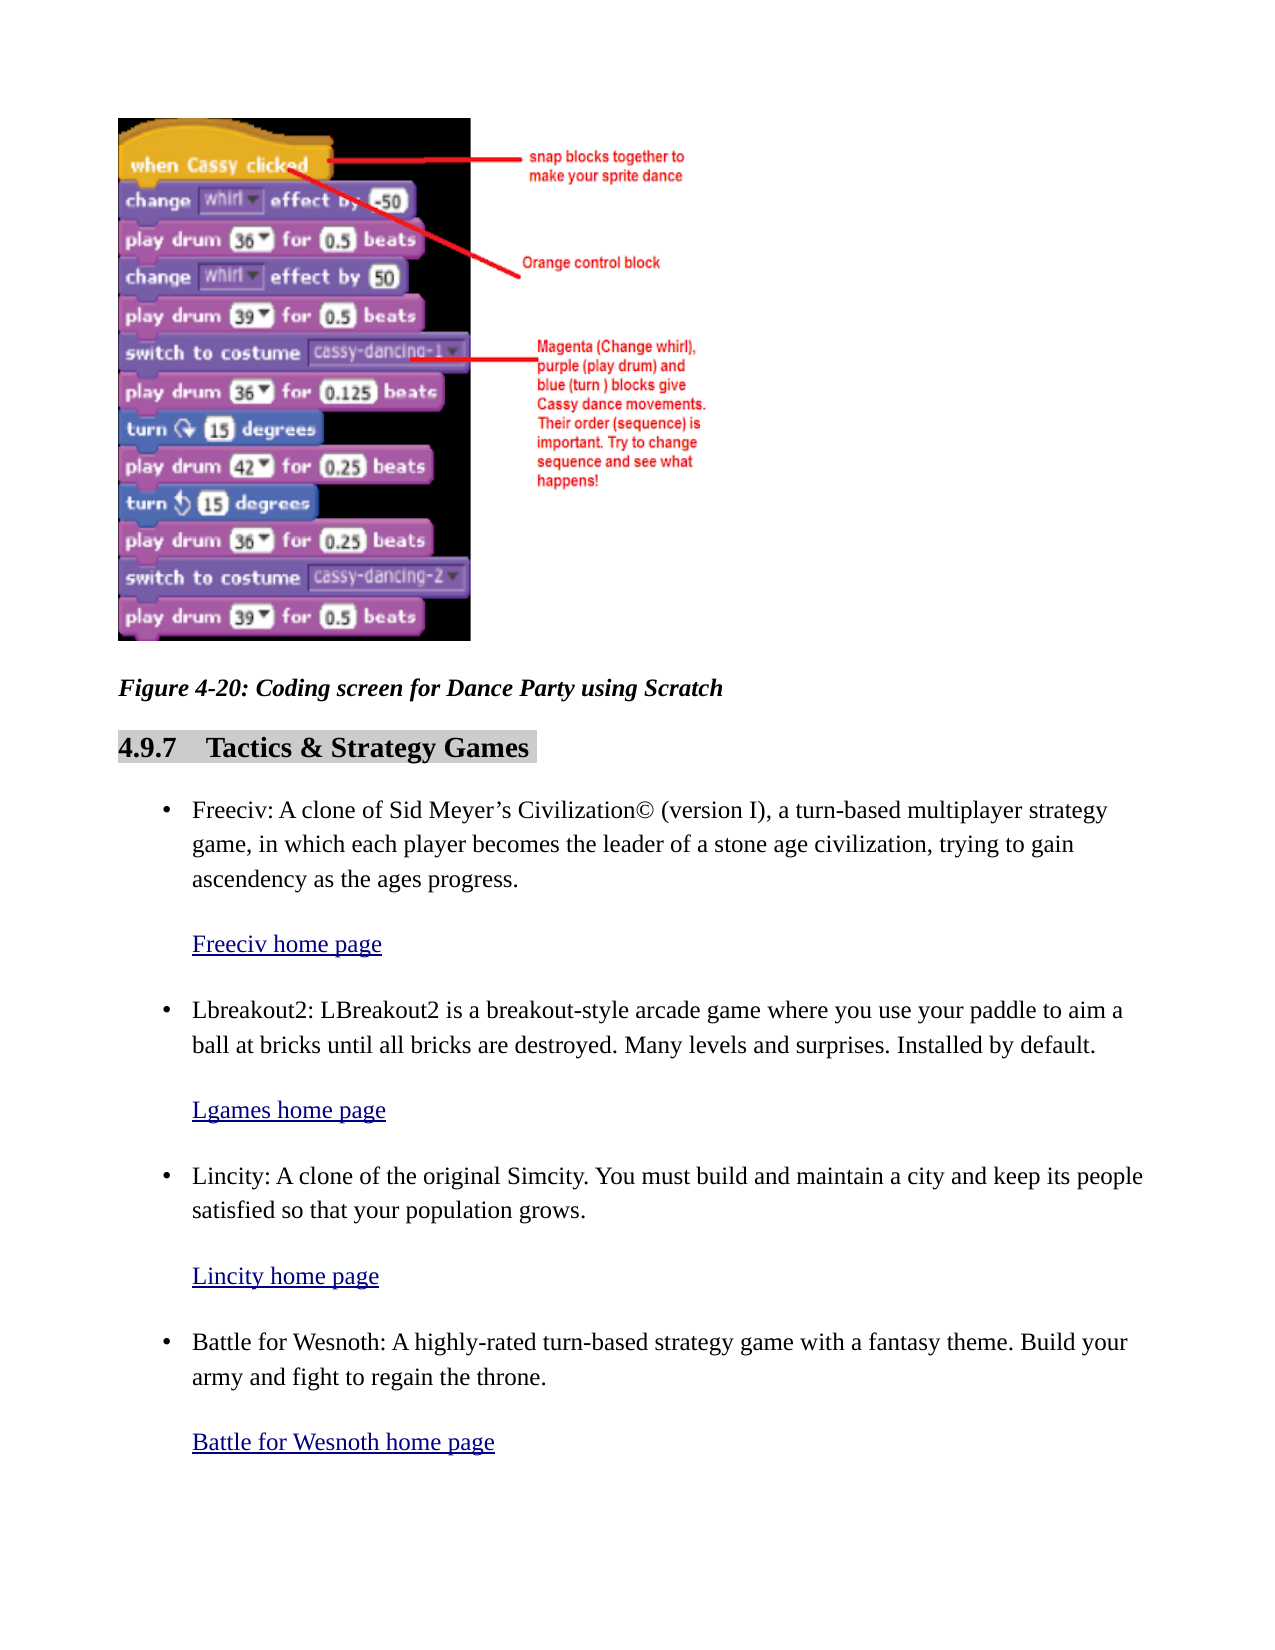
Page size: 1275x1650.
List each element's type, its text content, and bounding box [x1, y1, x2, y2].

list Lgames home page [162, 1095, 1157, 1124]
list Lincity: A clone of the original Simcity. You must build and maintain a city and keep its people satisfied so that your population grows. [162, 1161, 1157, 1224]
list Lincity home page [162, 1261, 1157, 1290]
list Battle for Wesnoth home page [162, 1427, 1157, 1456]
list Freeciv: A clone of Sid Meyer’s Civilization© (version I), a turn-based multiplayer strategy game, in which each player becomes the leader of a stone age civilization, trying to gain ascendency as the ages progress. [162, 795, 1157, 892]
list Lbreakout2: LBreakout2 is a breakout-style arcade game where you use your paddle to aim a ball at bricks until all bricks are destroyed. Many levels and surprises. Installed by default. [162, 995, 1157, 1058]
subtitle 4.9.7 Tactics & Strategy Games [537, 730, 1157, 763]
list Freeciv home page [162, 929, 1157, 958]
text Figure 4-20: Coding screen for Dance Party using Scratch [118, 673, 1157, 702]
picture [118, 118, 714, 641]
list Battle for Wesnoth: A highly-rated turn-based strategy game with a fantasy theme. Build your army and fight to regain the throne. [162, 1327, 1157, 1390]
